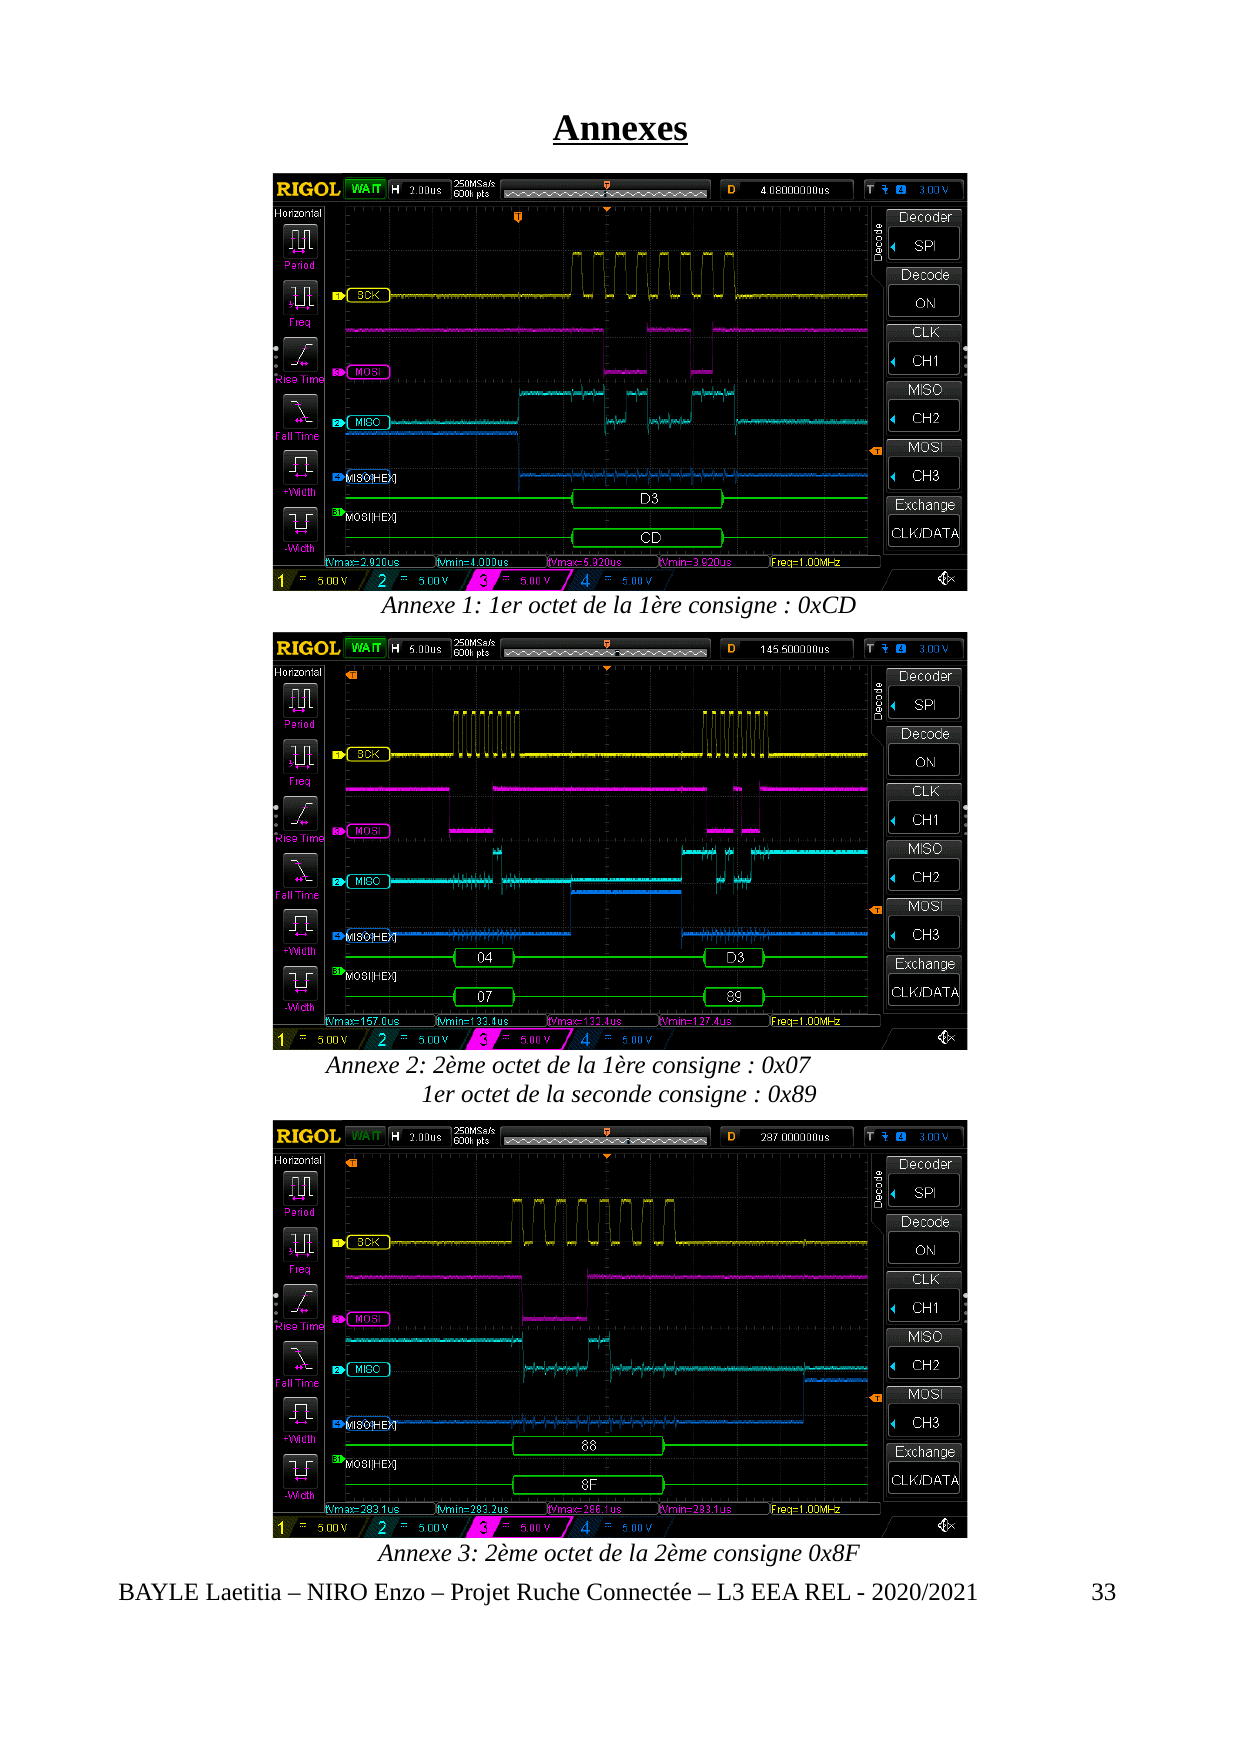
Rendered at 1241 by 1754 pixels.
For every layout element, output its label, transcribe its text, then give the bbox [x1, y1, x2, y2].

picture [272, 173, 968, 591]
subtitle Annexes [118, 106, 1122, 149]
text Annexe 3: 2ème octet de la 2ème consigne 0x8F [273, 1538, 967, 1566]
text Annexe 2: 2ème octet de la 1ère consigne : 0x07 1er octet de la seconde consigne : 0x89 [273, 1050, 967, 1107]
picture [272, 1120, 968, 1538]
picture [272, 632, 968, 1050]
text A Annexe 1: 1er octet de la 1ère consigne : 0xCD [273, 591, 967, 619]
